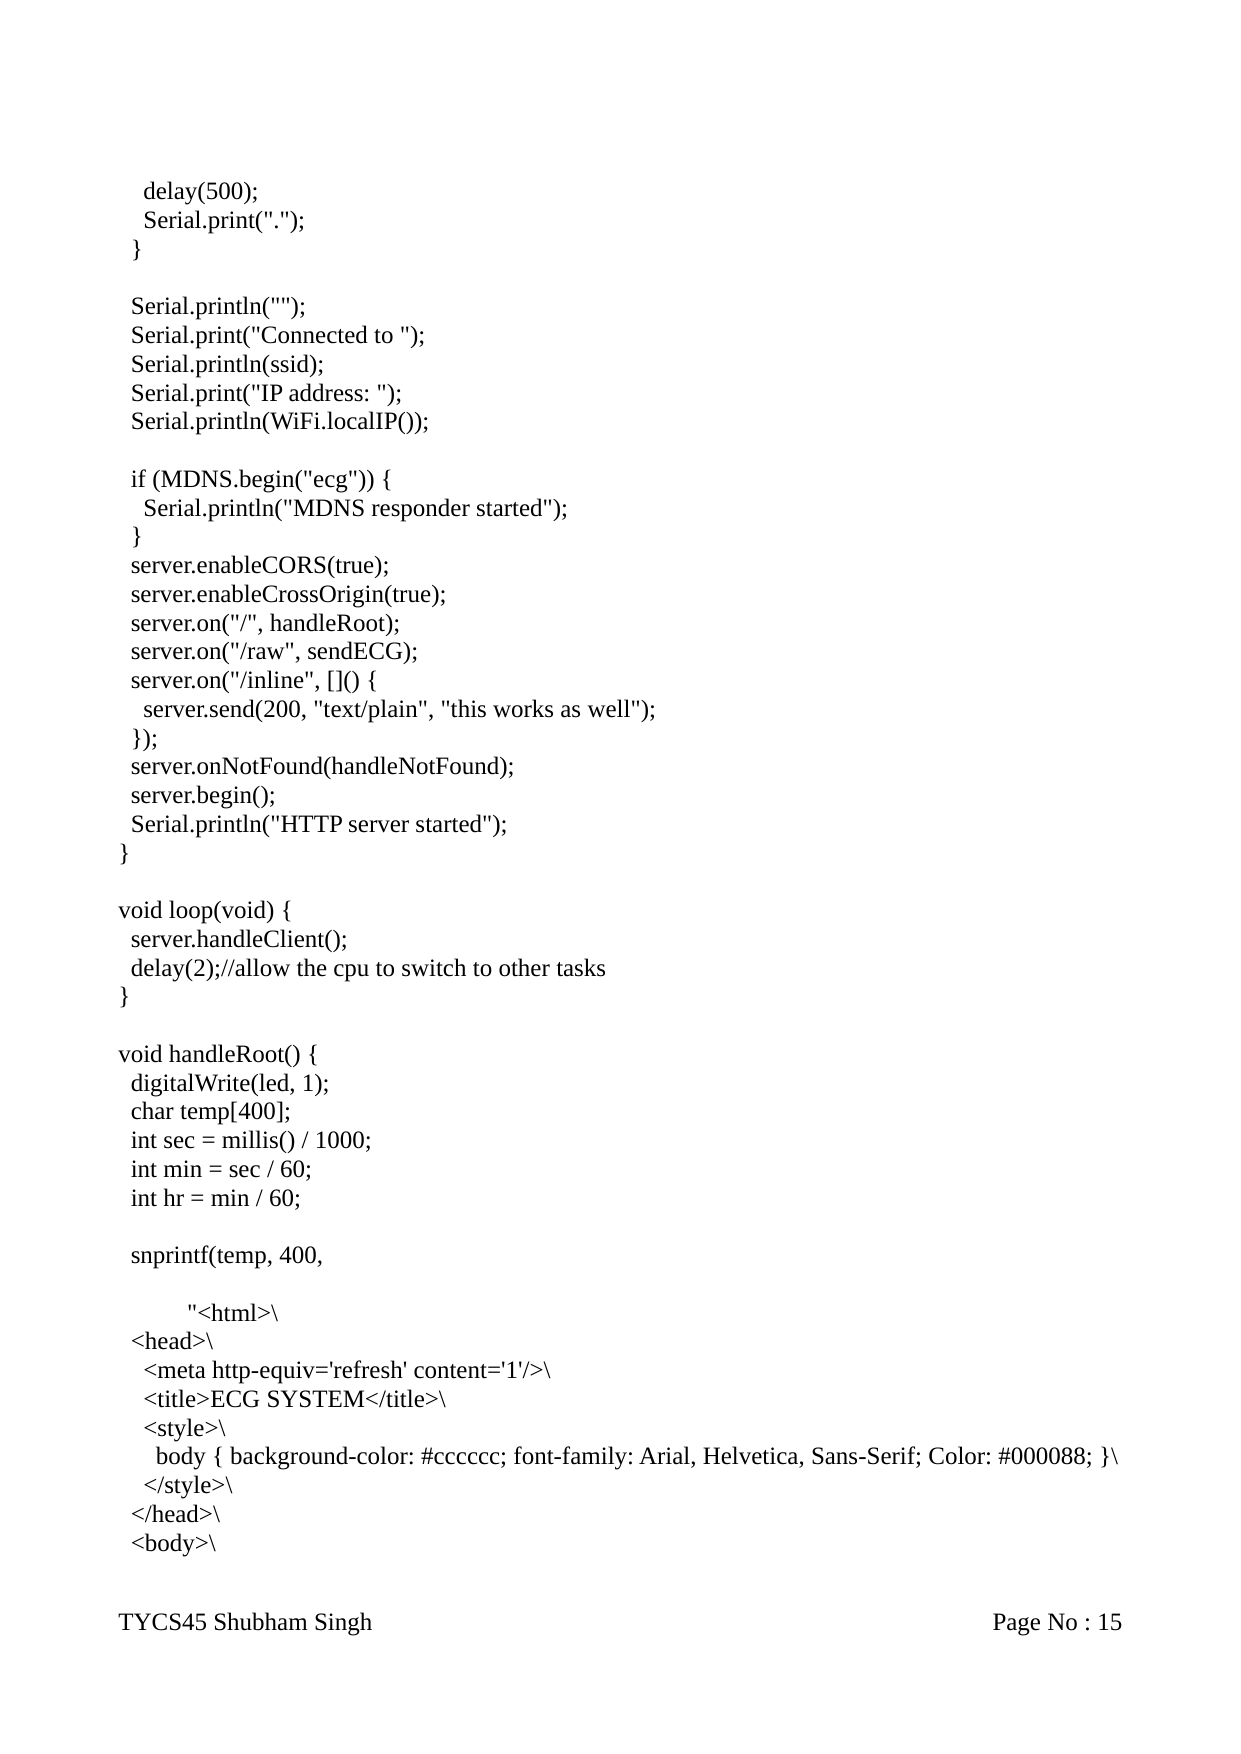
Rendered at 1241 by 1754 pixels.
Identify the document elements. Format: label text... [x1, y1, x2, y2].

text char temp[400]; [118, 1096, 1122, 1125]
text server.on("/raw", sendECG); [118, 636, 1122, 665]
text } [118, 838, 1122, 866]
text Serial.println(WiFi.localIP()); [118, 406, 1122, 435]
text <meta http-equiv='refresh' content='1'/>\ [118, 1355, 1122, 1384]
text Serial.print("Connected to "); [118, 320, 1122, 349]
text void loop(void) { [118, 895, 1122, 924]
text Serial.print("IP address: "); [118, 378, 1122, 406]
text server.enableCORS(true); [118, 550, 1122, 579]
text Serial.println(""); [118, 291, 1122, 320]
text int sec = millis() / 1000; [118, 1125, 1122, 1154]
text server.send(200, "text/plain", "this works as well"); [118, 694, 1122, 723]
text <title>ECG SYSTEM</title>\ [118, 1384, 1122, 1413]
text Serial.println(ssid); [118, 349, 1122, 378]
text </head>\ [118, 1499, 1122, 1528]
text int hr = min / 60; [118, 1183, 1122, 1211]
text } [118, 981, 1122, 1010]
text server.begin(); [118, 780, 1122, 809]
text Serial.println("HTTP server started"); [118, 809, 1122, 838]
text snprintf(temp, 400, [118, 1240, 1122, 1269]
text server.on("/inline", []() { [118, 665, 1122, 694]
text server.on("/", handleRoot); [118, 608, 1122, 636]
text } [118, 234, 1122, 263]
text </style>\ [118, 1470, 1122, 1499]
text void handleRoot() { [118, 1039, 1122, 1068]
text Serial.print("."); [118, 205, 1122, 234]
text } [118, 521, 1122, 550]
text delay(500); [118, 176, 1122, 205]
text }); [118, 723, 1122, 751]
text int min = sec / 60; [118, 1154, 1122, 1183]
text <head>\ [118, 1326, 1122, 1355]
text <body>\ [118, 1528, 1122, 1556]
text server.handleClient(); [118, 924, 1122, 953]
text body { background-color: #cccccc; font-family: Arial, Helvetica, Sans-Serif; Color: #000088; }\ [118, 1441, 1122, 1470]
text <style>\ [118, 1413, 1122, 1441]
text if (MDNS.begin("ecg")) { [118, 464, 1122, 493]
text delay(2);//allow the cpu to switch to other tasks [118, 953, 1122, 981]
text Serial.println("MDNS responder started"); [118, 493, 1122, 521]
text server.onNotFound(handleNotFound); [118, 751, 1122, 780]
text digitalWrite(led, 1); [118, 1068, 1122, 1096]
text server.enableCrossOrigin(true); [118, 579, 1122, 608]
text "<html>\ [118, 1298, 1122, 1326]
